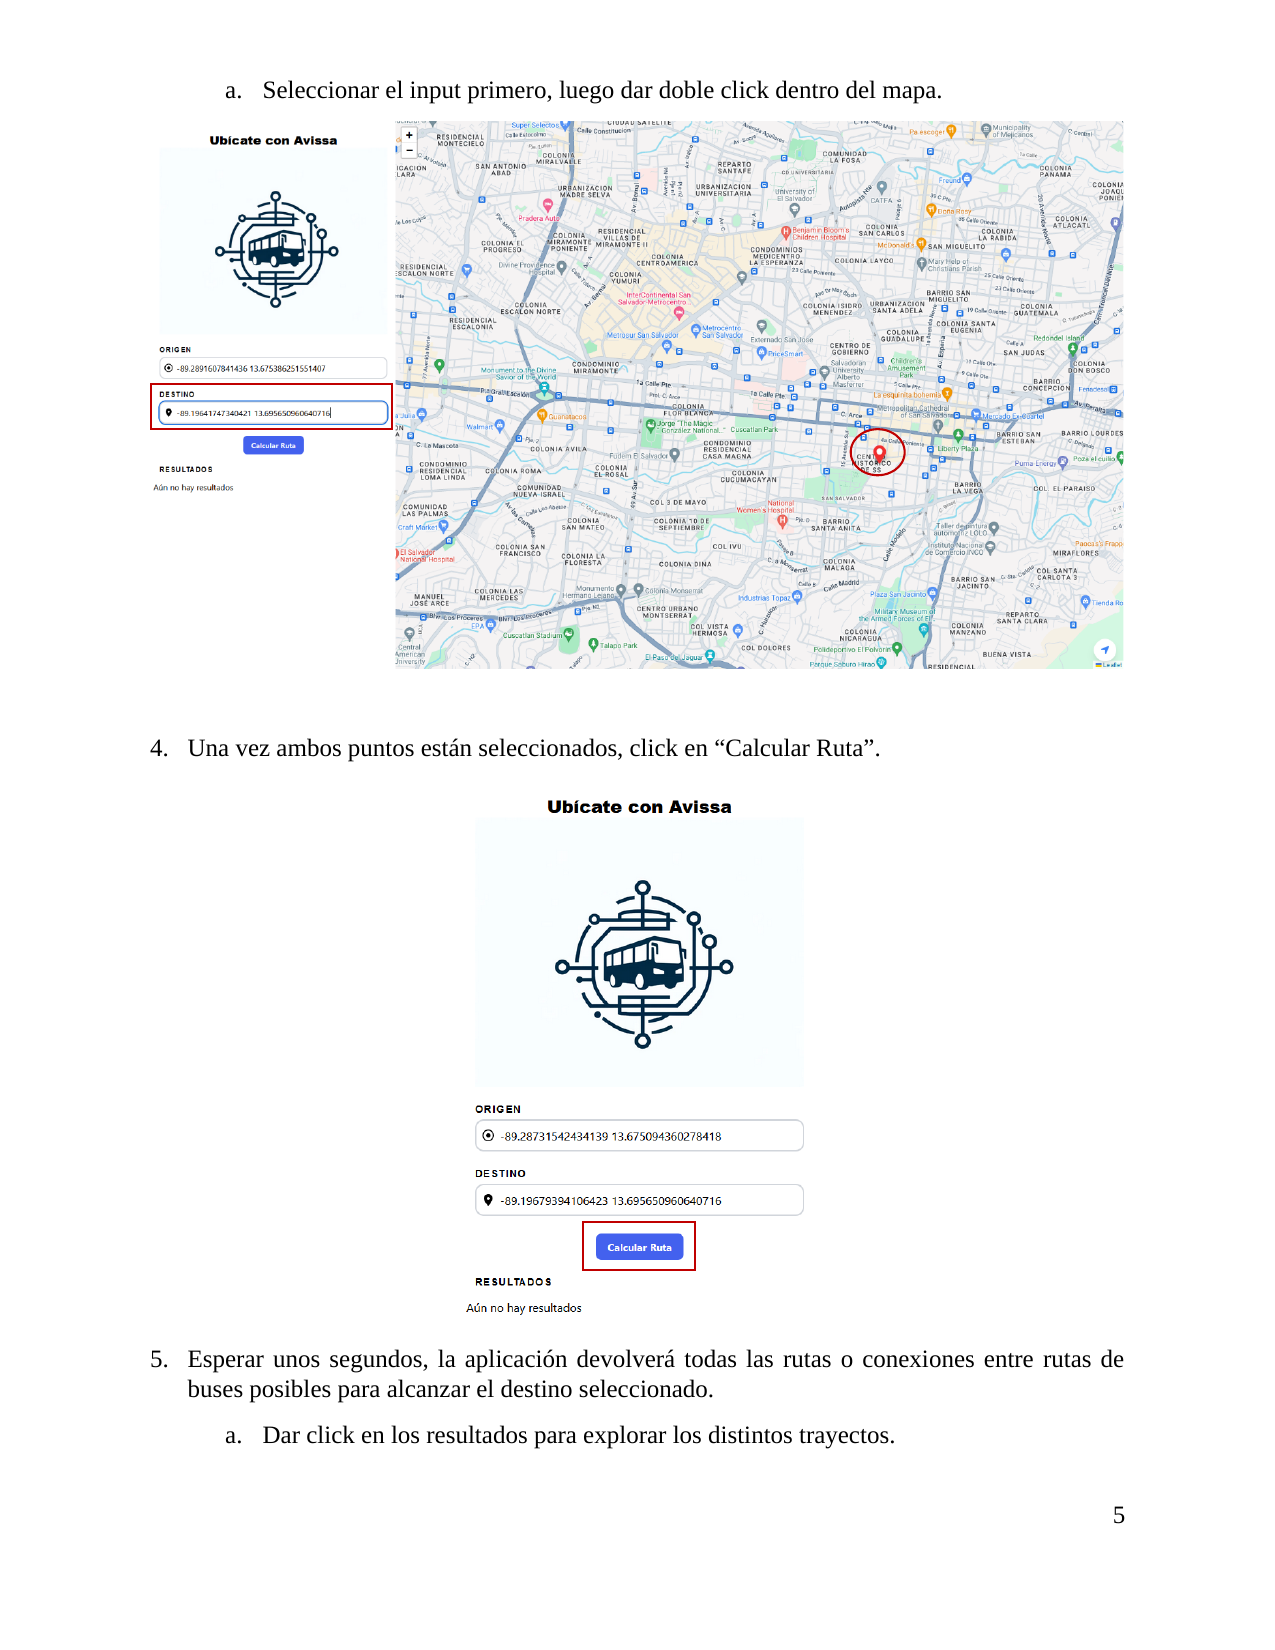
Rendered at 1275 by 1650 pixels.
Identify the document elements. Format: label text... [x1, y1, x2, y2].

list Seleccionar el input primero, luego dar doble click dentro del mapa. [225, 75, 1125, 104]
list Una vez ambos puntos están seleccionados, click en “Calcular Ruta”. [150, 733, 1125, 762]
list Dar click en los resultados para explorar los distintos trayectos. [225, 1421, 1125, 1449]
list Esperar unos segundos, la aplicación devolverá todas las rutas o conexiones entre rutas de buses posibles para alcanzar el destino seleccionado. [150, 1344, 1125, 1403]
